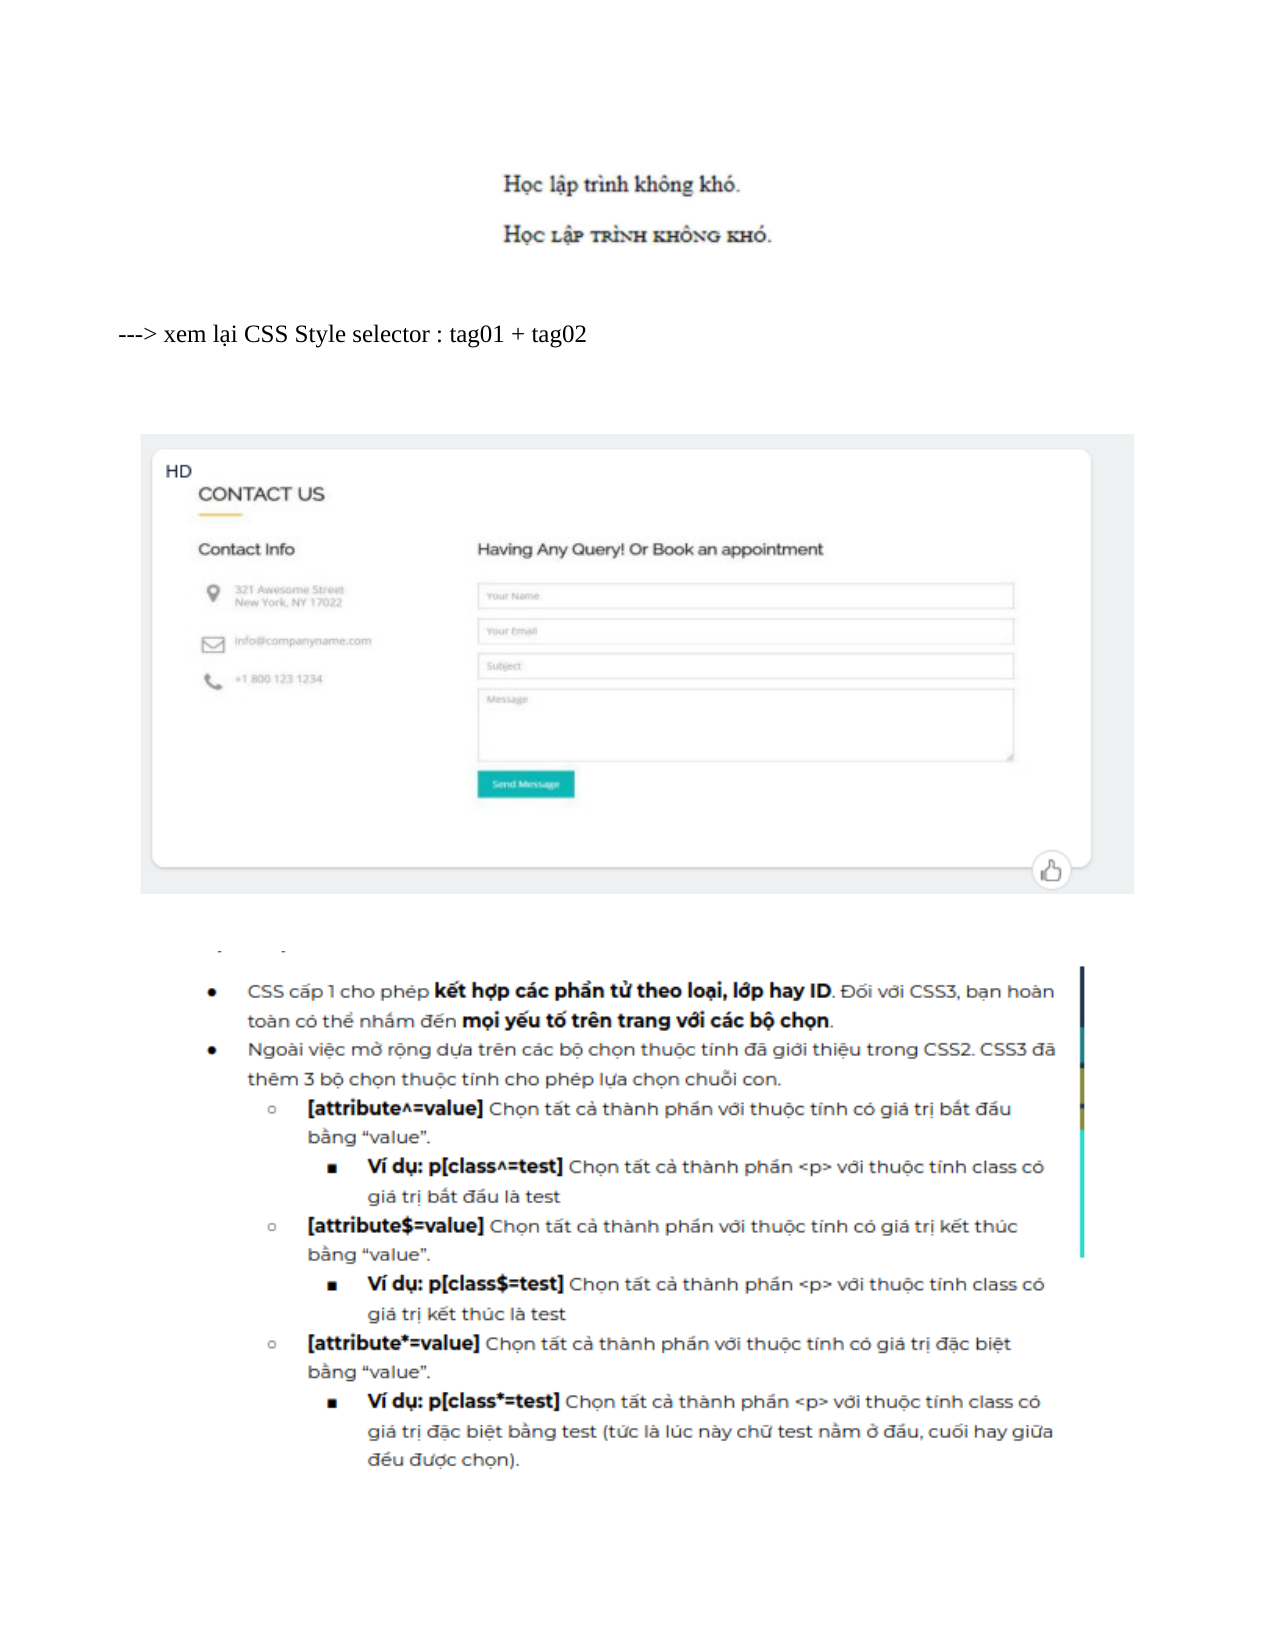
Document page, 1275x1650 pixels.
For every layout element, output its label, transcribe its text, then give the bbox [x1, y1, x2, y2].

text ---> xem lại CSS Style selector : tag01 + tag02 [118, 319, 1157, 348]
picture [140, 434, 1135, 894]
picture [464, 146, 811, 274]
picture [190, 951, 1085, 1499]
